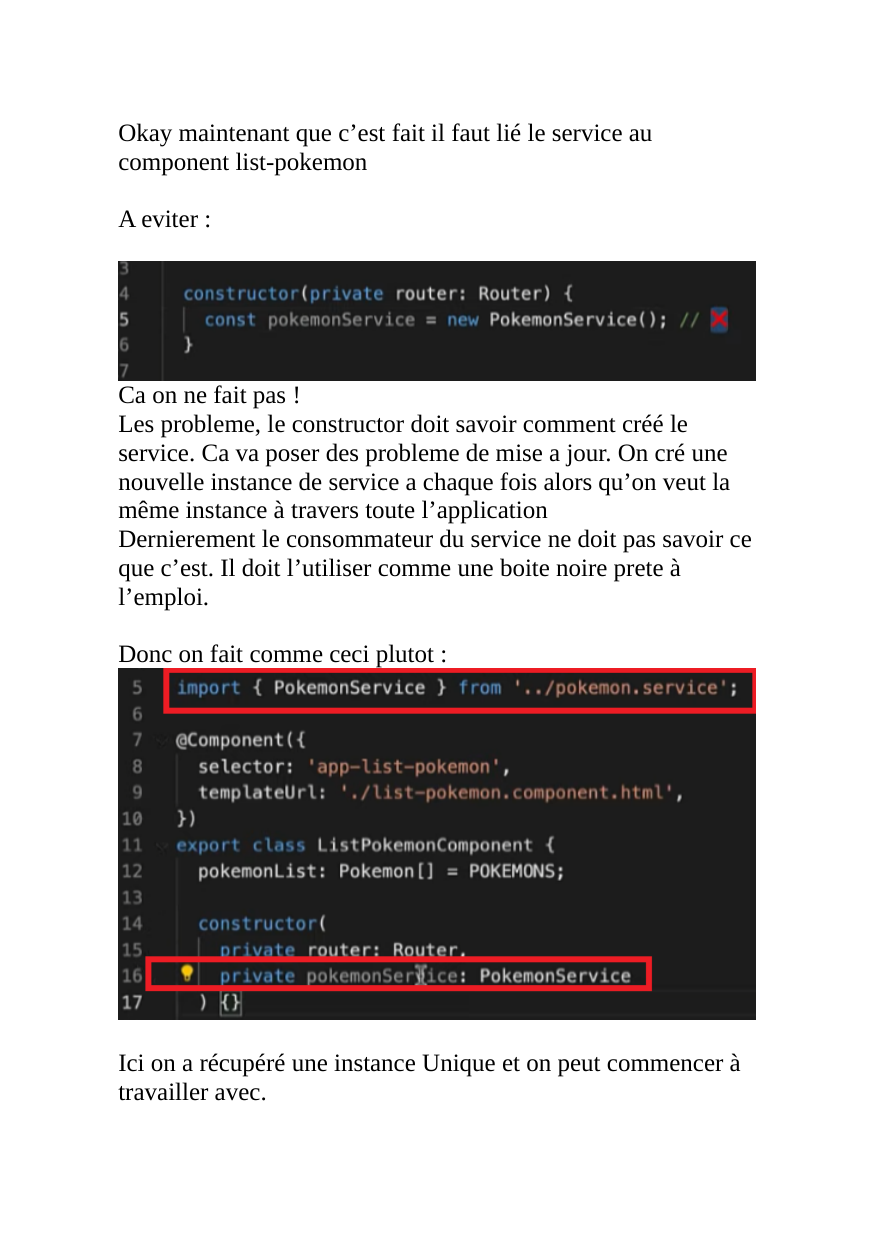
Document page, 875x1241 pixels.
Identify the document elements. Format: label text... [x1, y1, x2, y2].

text Dernierement le consommateur du service ne doit pas savoir ce que c’est. Il doit l’utiliser comme une boite noire prete à l’emploi. Donc on fait comme ceci plutot : [118, 524, 756, 668]
text Ici on a récupéré une instance Unique et on peut commencer à travailler avec. [118, 1048, 756, 1105]
text Okay maintenant que c’est fait il faut lié le service au component list-pokemon [118, 118, 756, 176]
picture [118, 261, 756, 381]
picture [118, 668, 756, 1020]
text Ca on ne fait pas ! [118, 381, 756, 409]
text A eviter : [118, 204, 756, 233]
text Les probleme, le constructor doit savoir comment créé le service. Ca va poser des probleme de mise a jour. On cré une nouvelle instance de service a chaque fois alors qu’on veut la même instance à travers toute l’application [118, 409, 756, 524]
